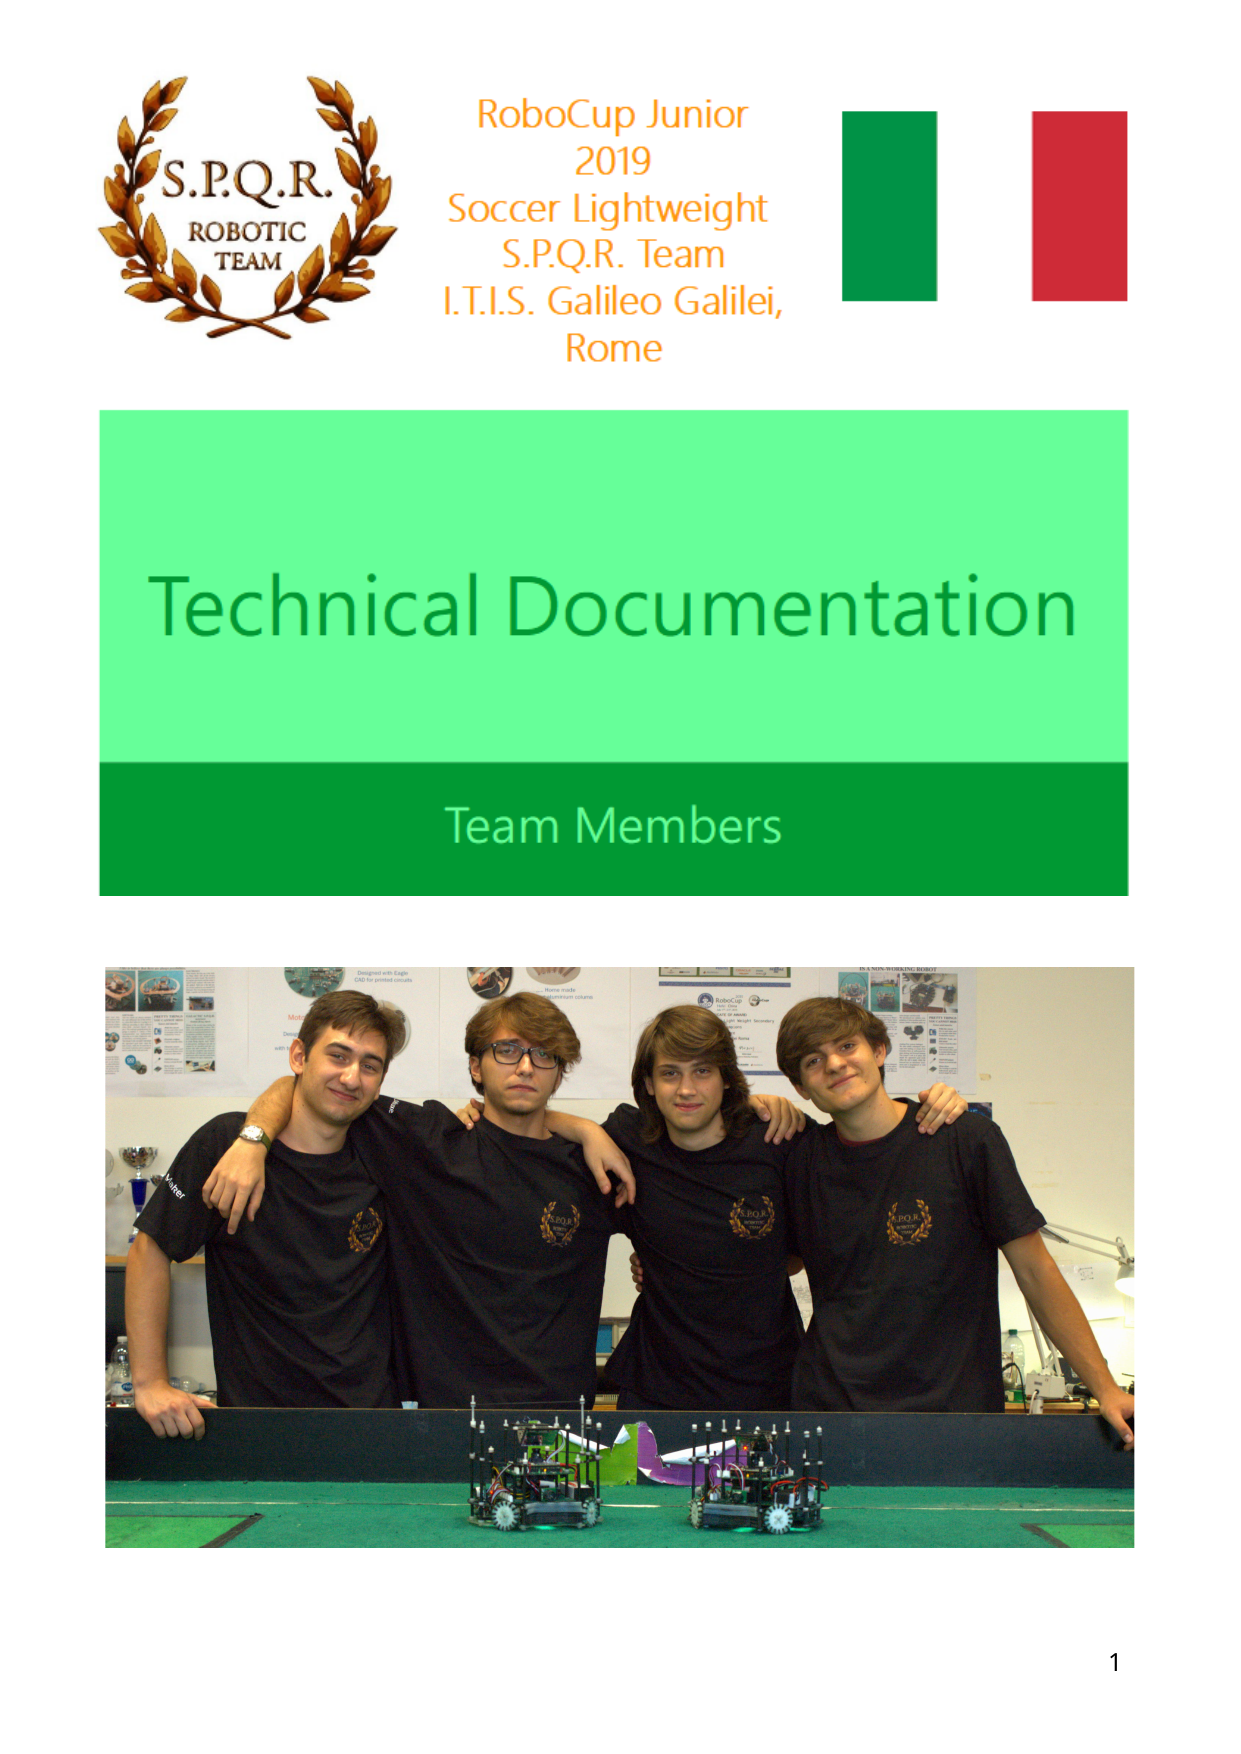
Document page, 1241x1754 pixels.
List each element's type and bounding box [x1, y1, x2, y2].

picture [47, 8, 1182, 896]
picture [105, 967, 1135, 1548]
